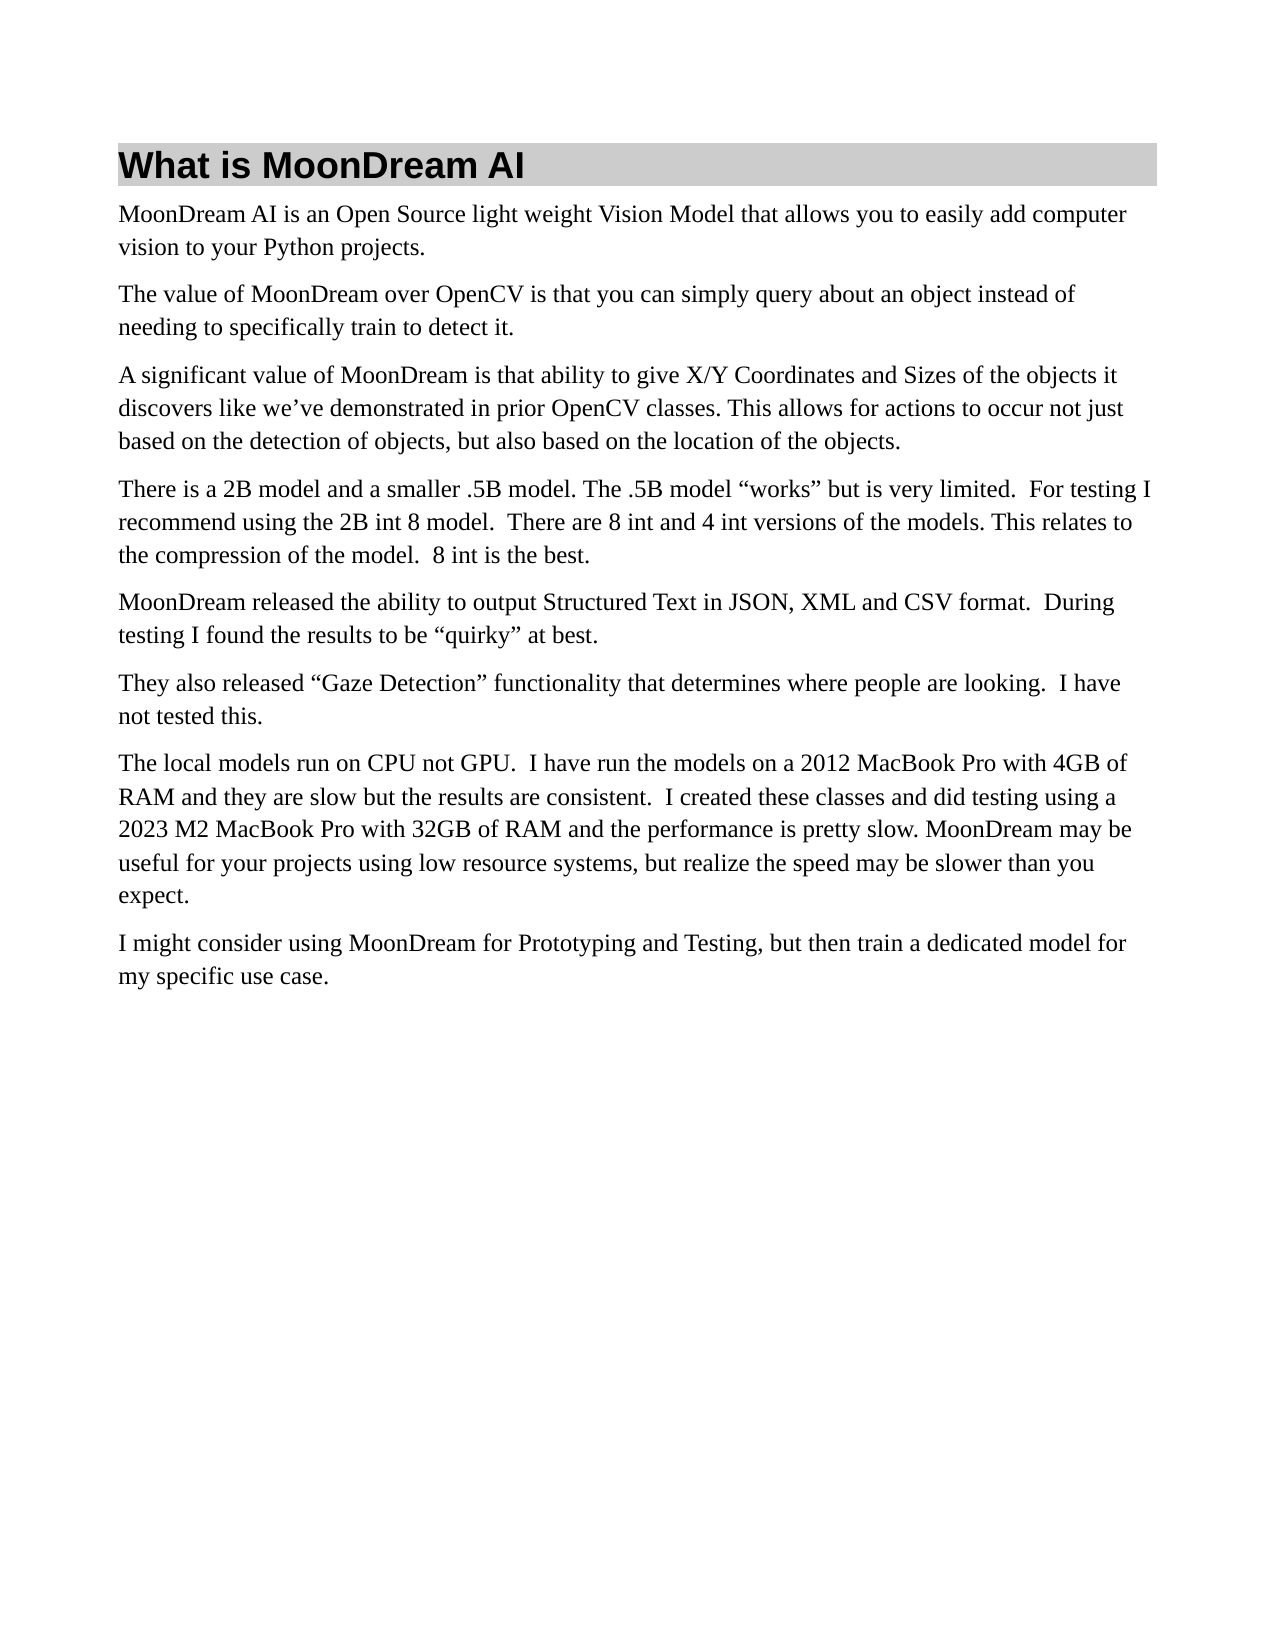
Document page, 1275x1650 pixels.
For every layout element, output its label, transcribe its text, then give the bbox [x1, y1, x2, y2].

text There is a 2B model and a smaller .5B model. The .5B model “works” but is very limited. For testing I recommend using the 2B int 8 model. There are 8 int and 4 int versions of the models. This relates to the compression of the model. 8 int is the best. [118, 474, 1157, 568]
text The local models run on CPU not GPU. I have run the models on a 2012 MacBook Pro with 4GB of RAM and they are slow but the results are consistent. I created these classes and did testing using a 2023 M2 MacBook Pro with 32GB of RAM and the performance is pretty slow. MoonDream may be useful for your projects using low resource systems, but realize the speed may be slower than you expect. [118, 748, 1157, 909]
text MoonDream released the ability to output Structured Text in JSON, XML and CSV format. During testing I found the results to be “quirky” at best. [118, 587, 1157, 649]
text A significant value of MoonDream is that ability to give X/Y Coordinates and Sizes of the objects it discovers like we’ve demonstrated in prior OpenCV classes. This allows for actions to occur not just based on the detection of objects, but also based on the location of the objects. [118, 360, 1157, 455]
subtitle What is MoonDream AI [118, 143, 1157, 186]
text MoonDream AI is an Open Source light weight Vision Model that allows you to easily add computer vision to your Python projects. [118, 199, 1157, 261]
text The value of MoonDream over OpenCV is that you can simply query about an object instead of needing to specifically train to detect it. [118, 279, 1157, 341]
text I might consider using MoonDream for Prototyping and Testing, but then train a dedicated model for my specific use case. [118, 928, 1157, 990]
text They also released “Gaze Detection” functionality that determines where people are looking. I have not tested this. [118, 668, 1157, 730]
